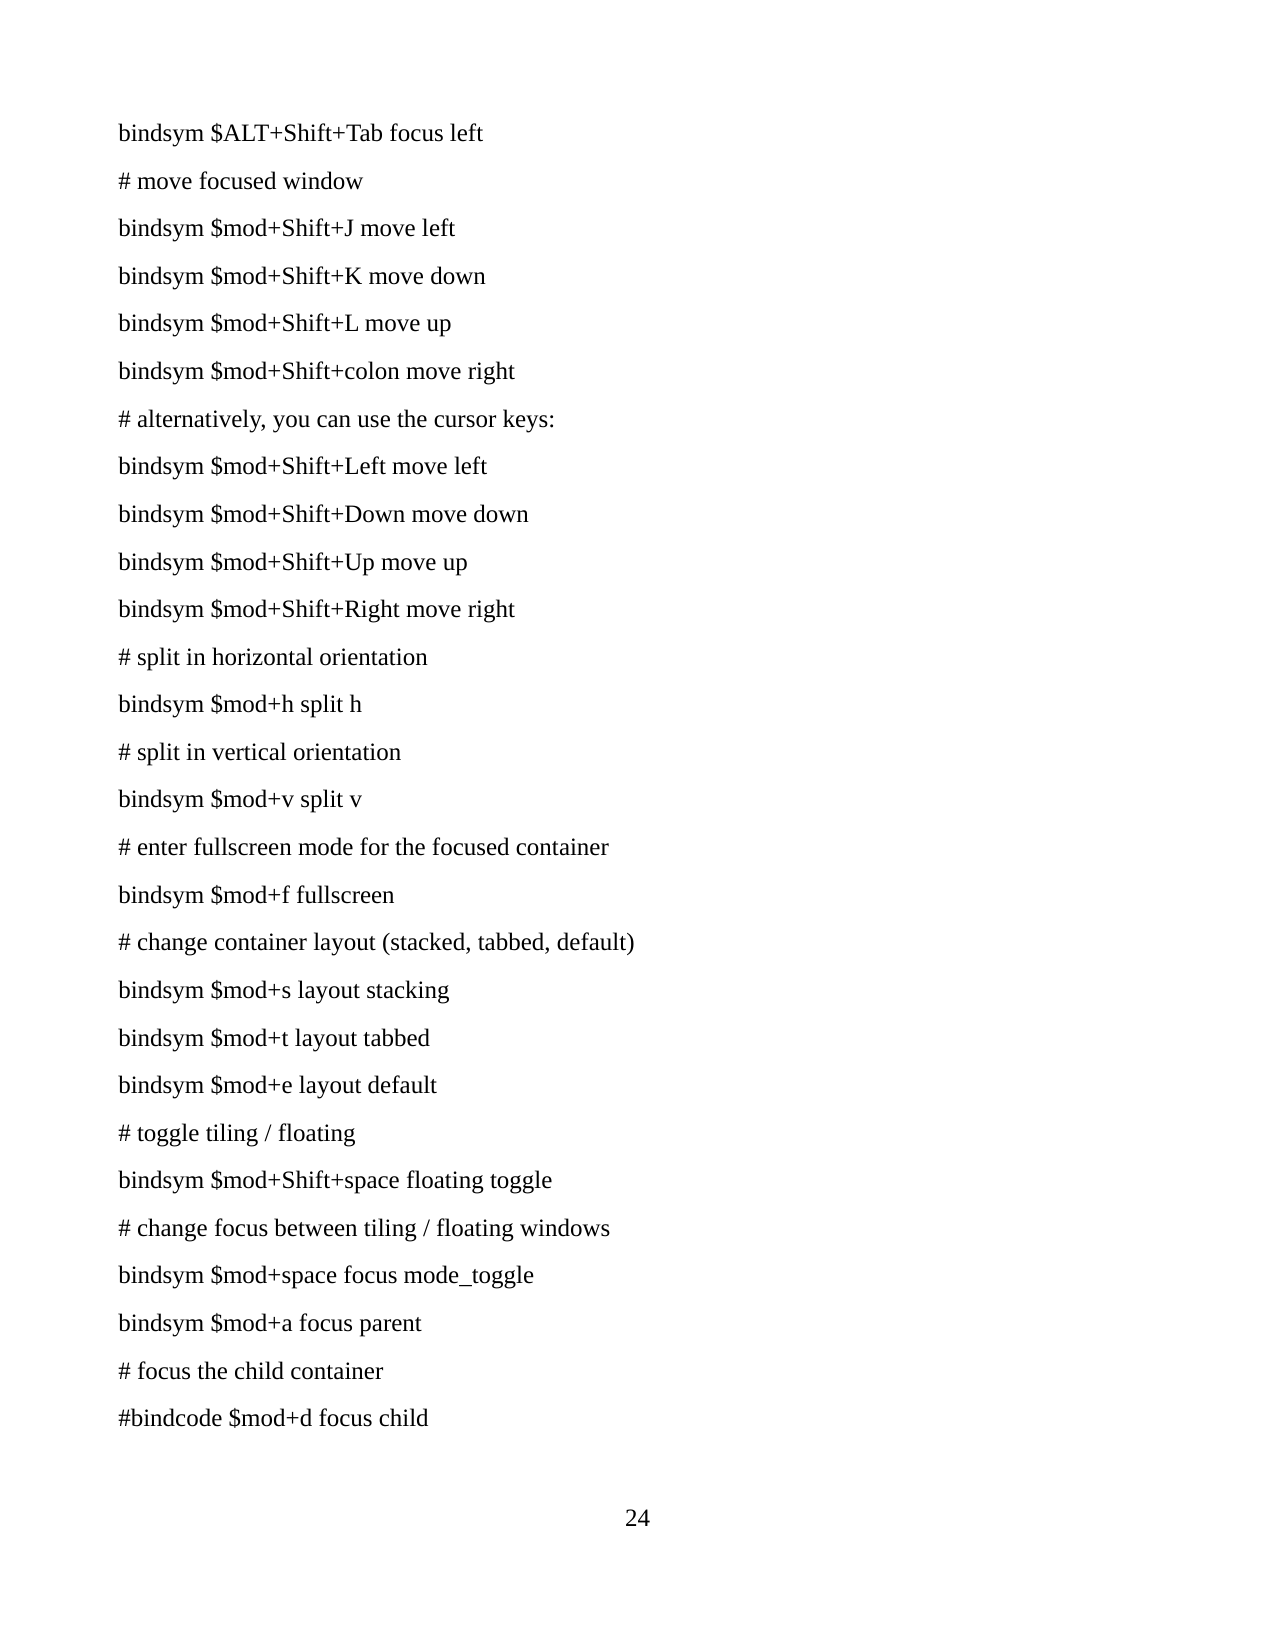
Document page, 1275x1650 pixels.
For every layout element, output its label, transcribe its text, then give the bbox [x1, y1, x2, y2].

text bindsym $ALT+Shift+Tab focus left [118, 118, 1157, 147]
text # split in vertical orientation [118, 737, 1157, 766]
text bindsym $mod+Shift+J move left [118, 213, 1157, 242]
text bindsym $mod+Shift+L move up [118, 308, 1157, 337]
text # enter fullscreen mode for the focused container [118, 832, 1157, 861]
text # split in horizontal orientation [118, 642, 1157, 671]
text bindsym $mod+Shift+K move down [118, 261, 1157, 290]
text bindsym $mod+h split h [118, 689, 1157, 718]
text bindsym $mod+a focus parent [118, 1308, 1157, 1337]
text bindsym $mod+e layout default [118, 1070, 1157, 1099]
text #bindcode $mod+d focus child [118, 1403, 1157, 1432]
text bindsym $mod+t layout tabbed [118, 1023, 1157, 1051]
text # move focused window [118, 166, 1157, 194]
text bindsym $mod+s layout stacking [118, 975, 1157, 1004]
text bindsym $mod+Shift+Up move up [118, 547, 1157, 575]
text bindsym $mod+Shift+Right move right [118, 594, 1157, 623]
text bindsym $mod+Shift+space floating toggle [118, 1165, 1157, 1194]
text bindsym $mod+v split v [118, 784, 1157, 813]
text bindsym $mod+Shift+colon move right [118, 356, 1157, 385]
text bindsym $mod+Shift+Left move left [118, 451, 1157, 480]
text # change focus between tiling / floating windows [118, 1213, 1157, 1242]
text bindsym $mod+f fullscreen [118, 880, 1157, 908]
text # change container layout (stacked, tabbed, default) [118, 927, 1157, 956]
text # toggle tiling / floating [118, 1118, 1157, 1147]
text # focus the child container [118, 1356, 1157, 1384]
text bindsym $mod+space focus mode_toggle [118, 1261, 1157, 1289]
text # alternatively, you can use the cursor keys: [118, 404, 1157, 432]
text bindsym $mod+Shift+Down move down [118, 499, 1157, 528]
